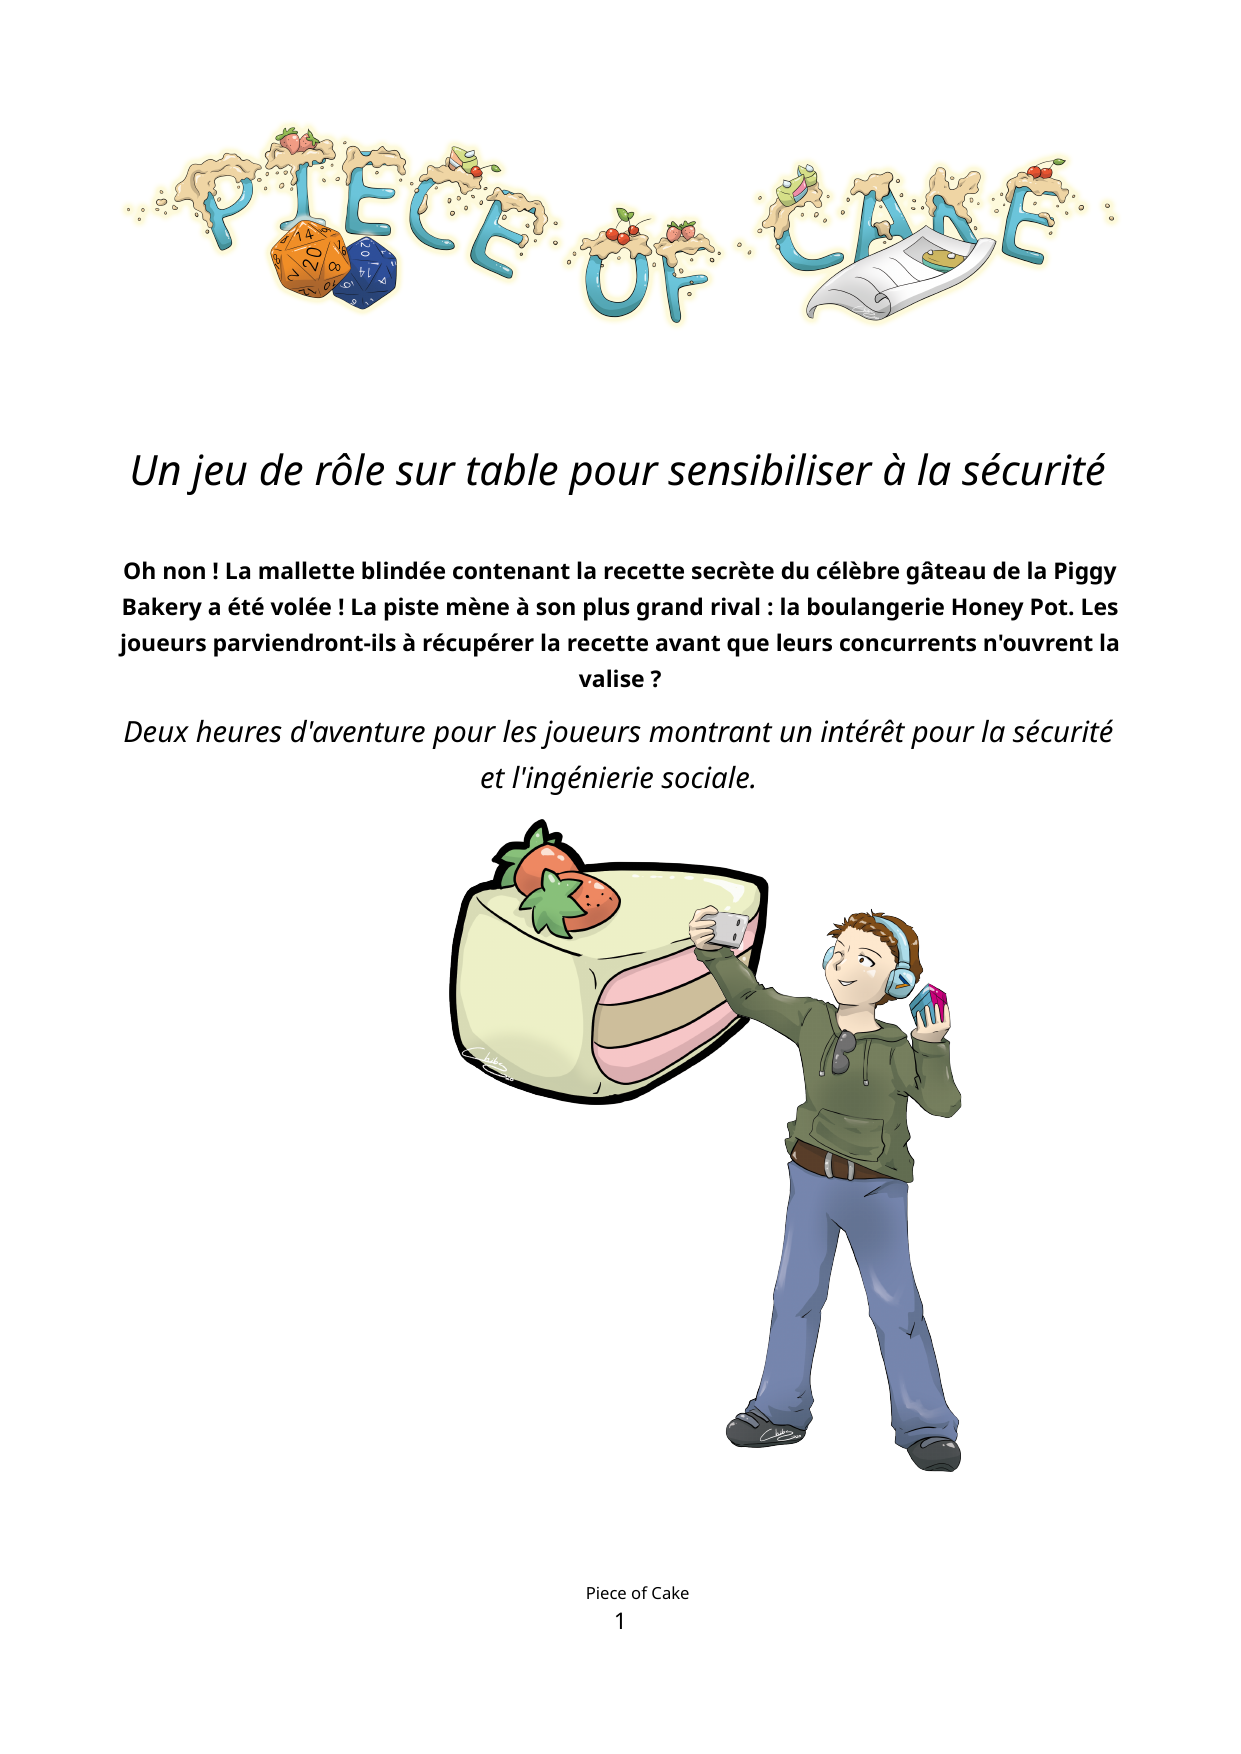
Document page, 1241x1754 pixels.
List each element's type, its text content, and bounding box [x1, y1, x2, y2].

picture [449, 819, 962, 1472]
text Oh non ! La mallette blindée contenant la recette secrète du célèbre gâteau de la Piggy Bakery a été volée ! La piste mène à son plus grand rival : la boulangerie Honey Pot. Les joueurs parviendront-ils à récupérer la recette avant que leurs concurrents n'ouvrent la valise ? [118, 555, 1122, 694]
text Deux heures d'aventure pour les joueurs montrant un intérêt pour la sécurité et l'ingénierie sociale. [118, 712, 1122, 797]
picture [118, 118, 1123, 332]
subtitle Un jeu de rôle sur table pour sensibiliser à la sécurité [118, 441, 1122, 497]
